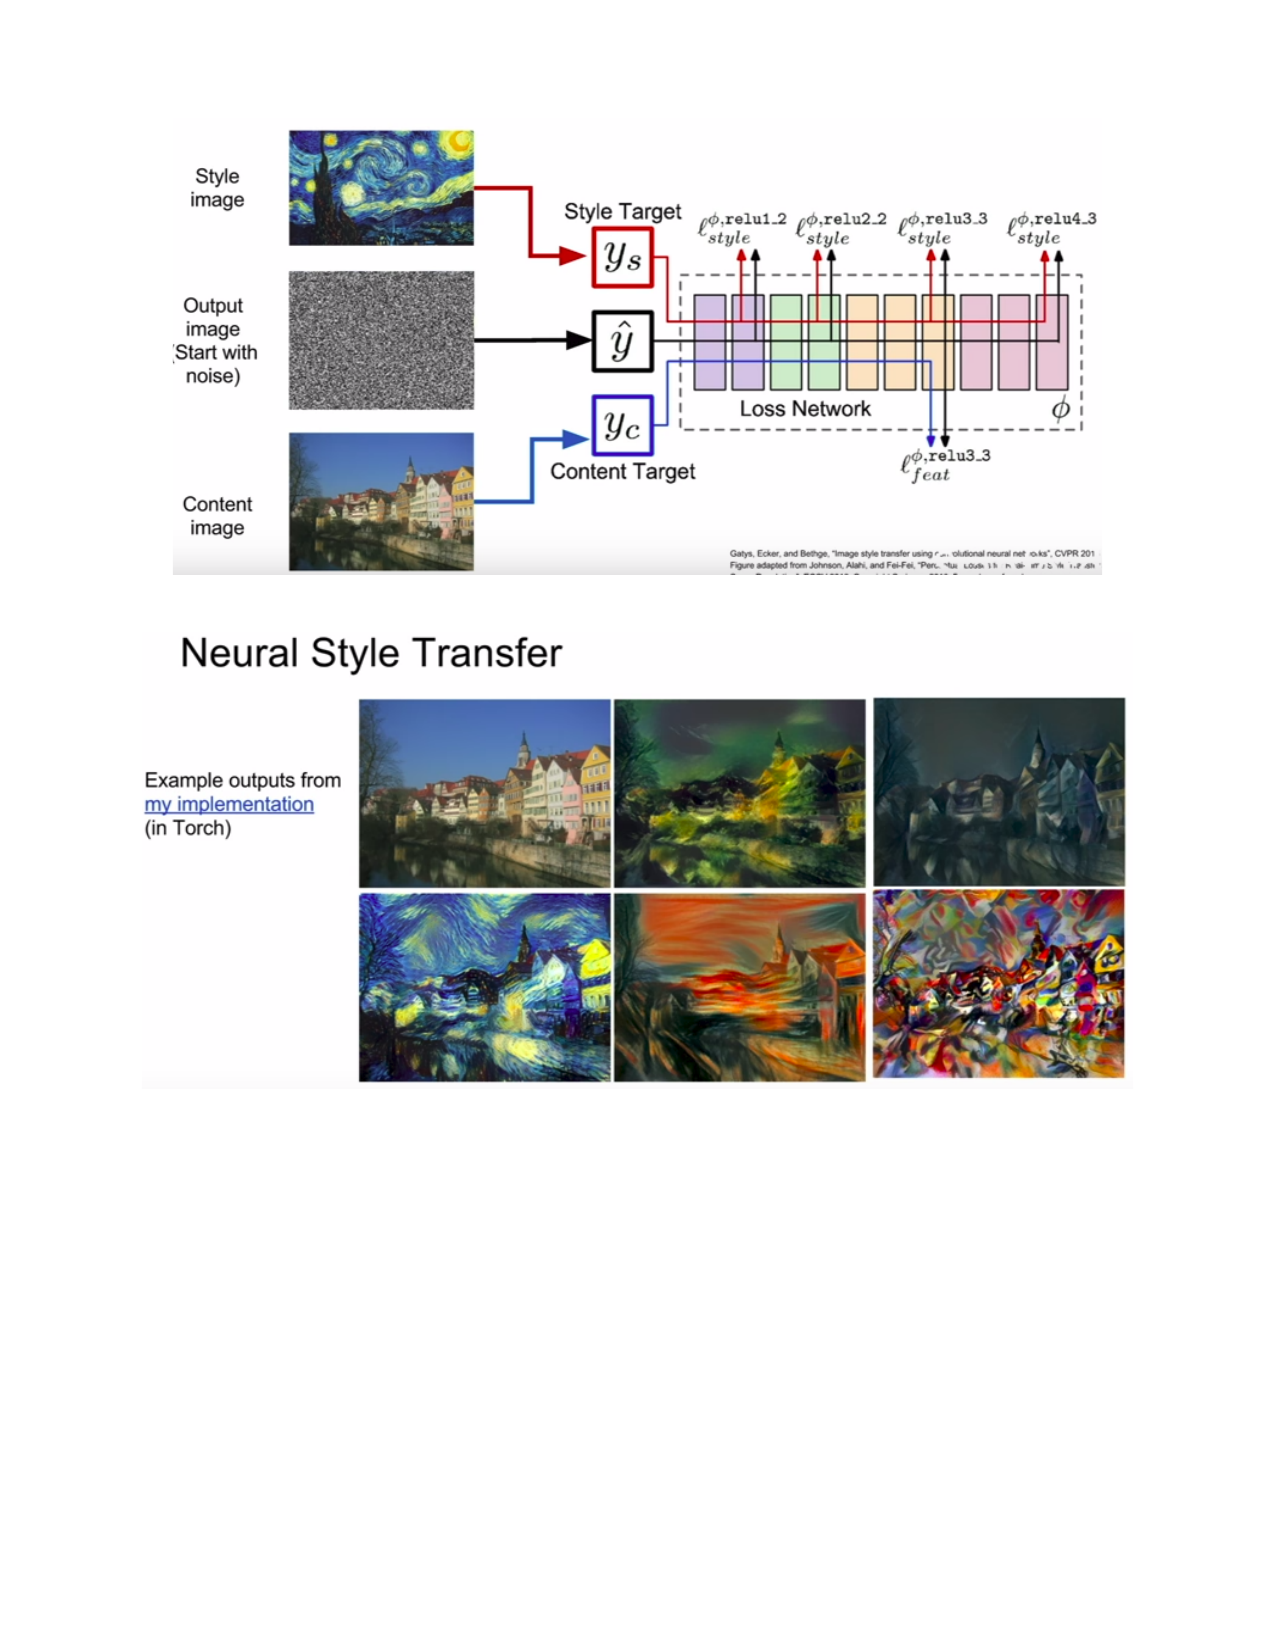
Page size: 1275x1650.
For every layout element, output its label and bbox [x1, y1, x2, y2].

picture [172, 118, 1103, 575]
picture [141, 632, 1134, 1089]
